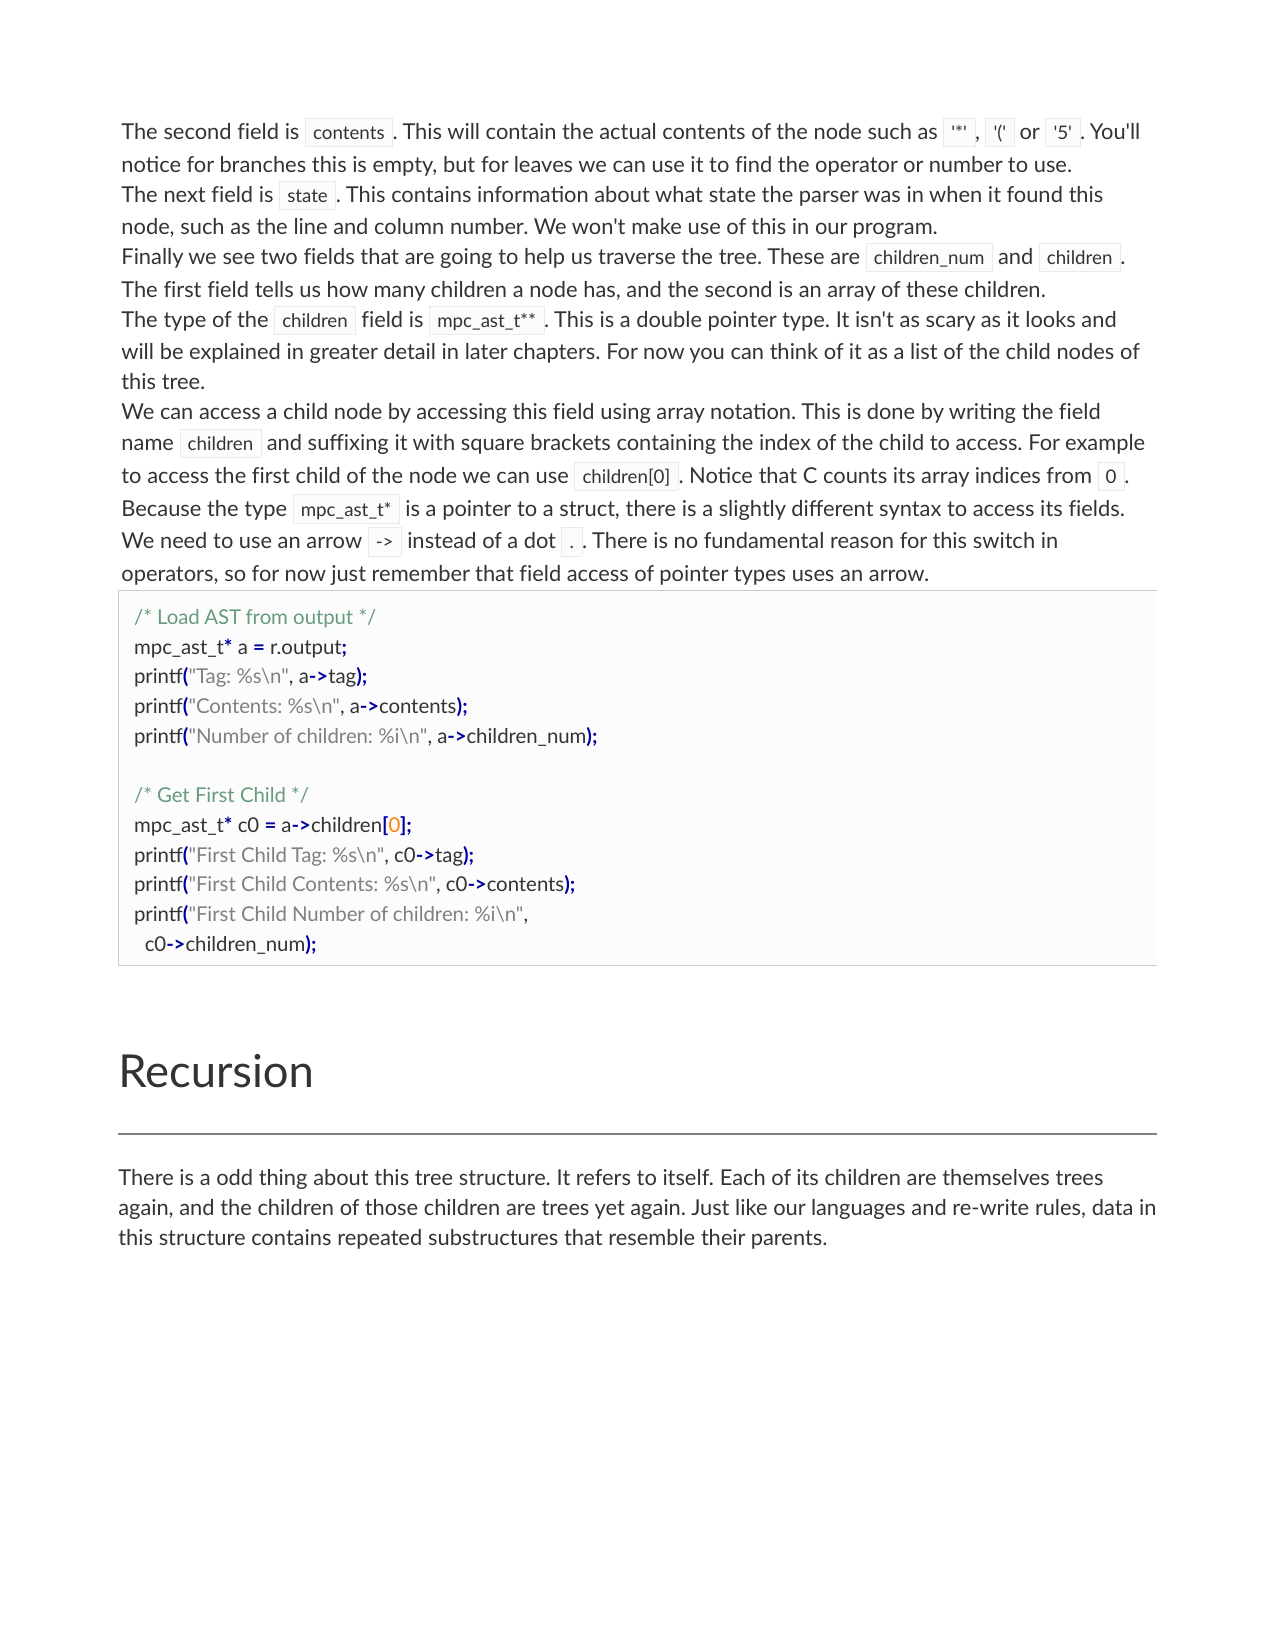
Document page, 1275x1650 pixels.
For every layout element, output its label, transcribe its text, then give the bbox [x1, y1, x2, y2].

text The type of the children field is mpc_ast_t**. This is a double pointer type. It isn't as scary as it looks and will be explained in greater detail in later chapters. For now you can think of it as a list of the child nodes of this tree. [121, 306, 1154, 394]
text printf("First Child Tag: %s\n", c0->tag); [119, 827, 1157, 857]
text mpc_ast_t* a = r.output; [119, 619, 1157, 649]
text The next field is state. This contains information about what state the parser was in when it found this node, such as the line and column number. We won't make use of this in our program. [121, 181, 1154, 239]
text mpc_ast_t* c0 = a->children[0]; [119, 797, 1157, 827]
text Because the type mpc_ast_t* is a pointer to a struct, there is a slightly different syntax to access its fields. We need to use an arrow -> instead of a dot .. There is no fundamental reason for this switch in operators, so for now just remember that field access of pointer types uses an arrow. [121, 494, 1154, 586]
text printf("Number of children: %i\n", a->children_num); [119, 708, 1157, 738]
text Finally we see two fields that are going to help us traverse the tree. These are children_num and children. The first field tells us how many children a node has, and the second is an array of these children. [121, 243, 1154, 302]
text The second field is contents. This will contain the actual contents of the node such as '*', '(' or '5'. You'll notice for branches this is empty, but for leaves we can use it to find the operator or number to use. [121, 118, 1154, 177]
subtitle Recursion [118, 1043, 1157, 1097]
text printf("Contents: %s\n", a->contents); [119, 679, 1157, 708]
text We can access a child node by accessing this field using array notation. This is done by writing the field name children and suffixing it with square brackets containing the index of the child to access. For example to access the first child of the node we can use children[0]. Notice that C counts its array indices from 0. [121, 398, 1154, 490]
text /* Load AST from output */ [119, 591, 1157, 619]
text c0->children_num); [119, 916, 1157, 965]
text There is a odd thing about this tree structure. It refers to itself. Each of its children are themselves trees again, and the children of those children are trees yet again. Just like our languages and re-write rules, data in this structure contains repeated substructures that resemble their parents. [118, 1163, 1157, 1250]
text printf("First Child Number of children: %i\n", [119, 887, 1157, 916]
text printf("First Child Contents: %s\n", c0->contents); [119, 857, 1157, 887]
text printf("Tag: %s\n", a->tag); [119, 649, 1157, 679]
text /* Get First Child */ [119, 768, 1157, 797]
